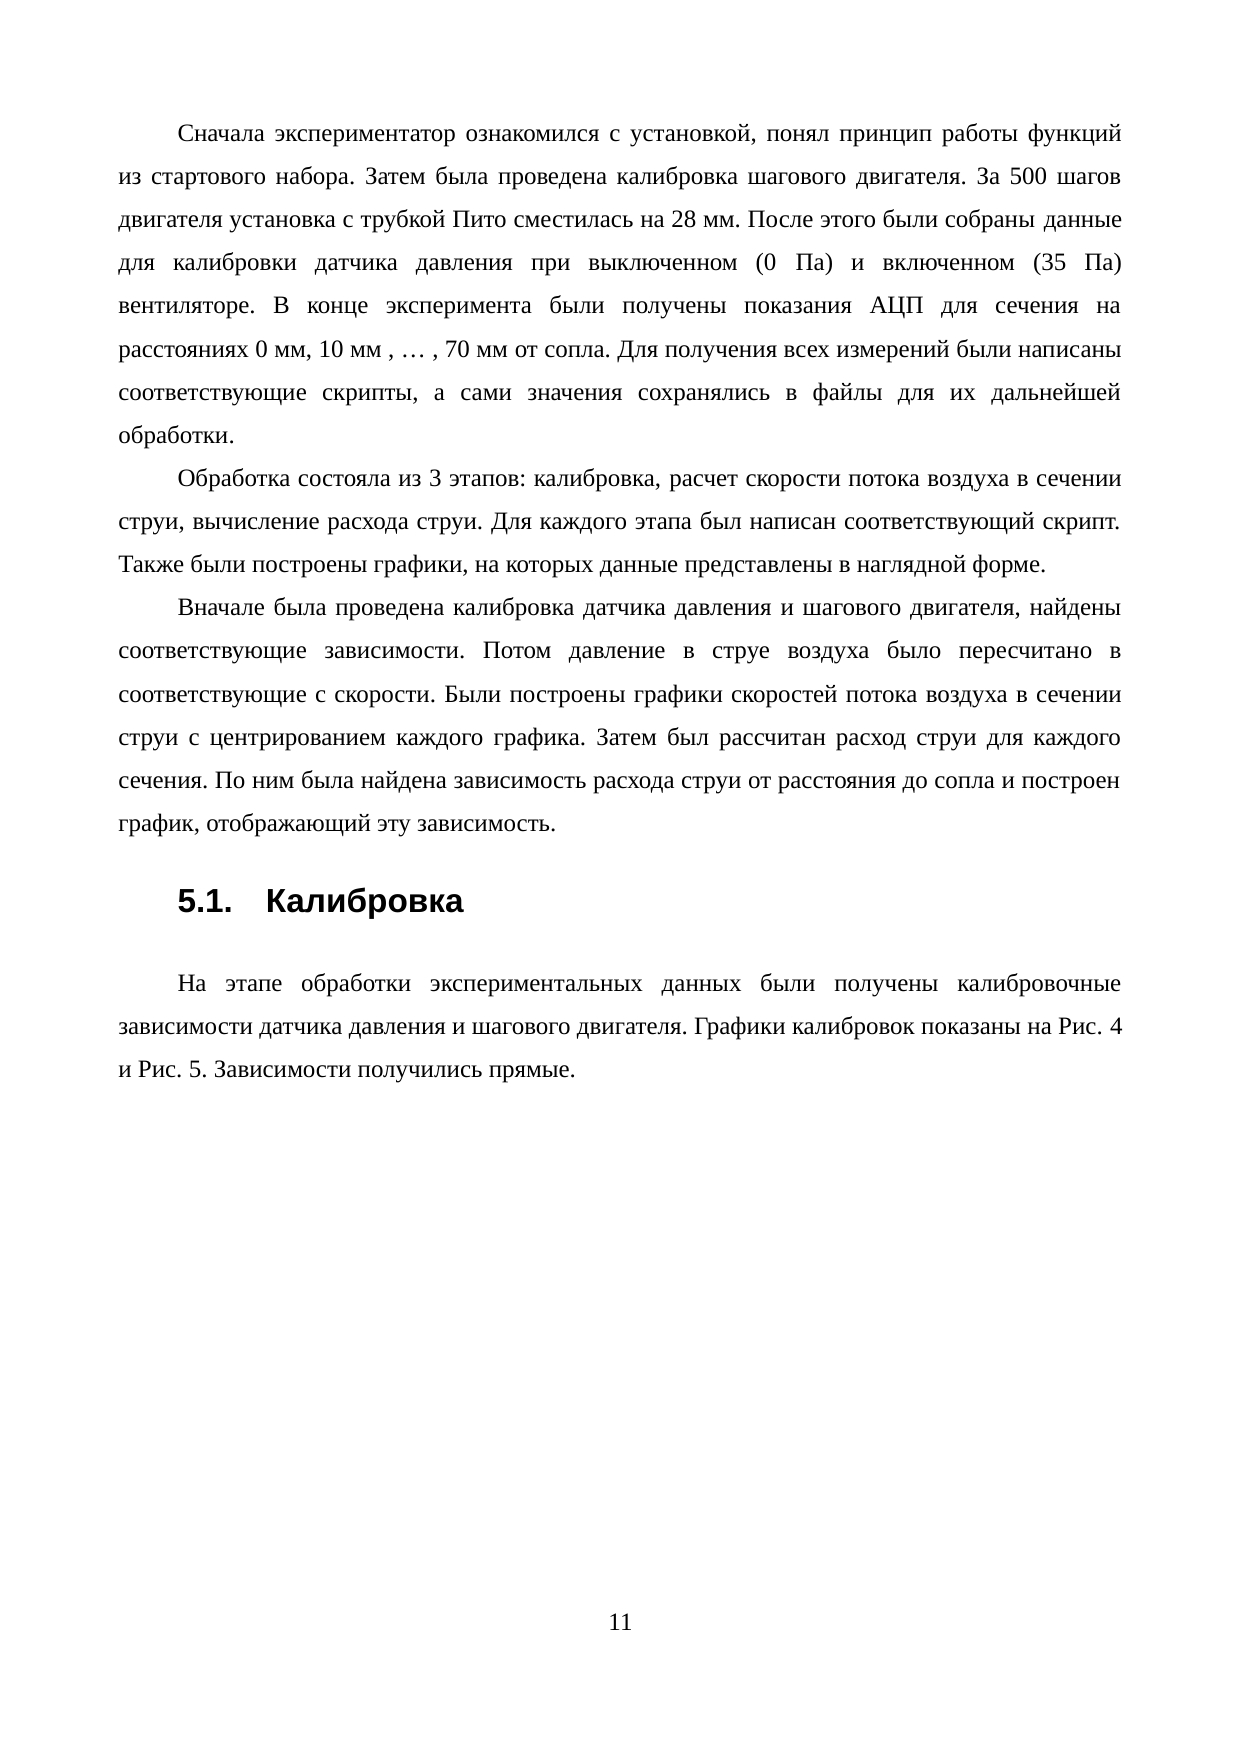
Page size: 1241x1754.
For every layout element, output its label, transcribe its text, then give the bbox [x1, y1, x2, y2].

text Вначале была проведена калибровка датчика давления и шагового двигателя, найдены соответствующие зависимости. Потом давление в струе воздуха было пересчитано в соответствующие с скорости. Были построены графики скоростей потока воздуха в сечении струи с центрированием каждого графика. Затем был рассчитан расход струи для каждого сечения. По ним была найдена зависимость расхода струи от расстояния до сопла и построен график, отображающий эту зависимость. [118, 592, 1122, 837]
text Сначала экспериментатор ознакомился с установкой, понял принцип работы функций из стартового набора. Затем была проведена калибровка шагового двигателя. За 500 шагов двигателя установка с трубкой Пито сместилась на 28 мм. После этого были собраны данные для калибровки датчика давления при выключенном (0 Па) и включенном (35 Па) вентиляторе. В конце эксперимента были получены показания АЦП для сечения на расстояниях 0 мм, 10 мм , … , 70 мм от сопла. Для получения всех измерений были написаны соответствующие скрипты, а сами значения сохранялись в файлы для их дальнейшей обработки. [118, 118, 1122, 449]
text Обработка состояла из 3 этапов: калибровка, расчет скорости потока воздуха в сечении струи, вычисление расхода струи. Для каждого этапа был написан соответствующий скрипт. Также были построены графики, на которых данные представлены в наглядной форме. [118, 463, 1122, 578]
text На этапе обработки экспериментальных данных были получены калибровочные зависимости датчика давления и шагового двигателя. Графики калибровок показаны на Рис. 4 и Рис. 5. Зависимости получились прямые. [118, 968, 1122, 1083]
subtitle Калибровка [118, 881, 1122, 919]
